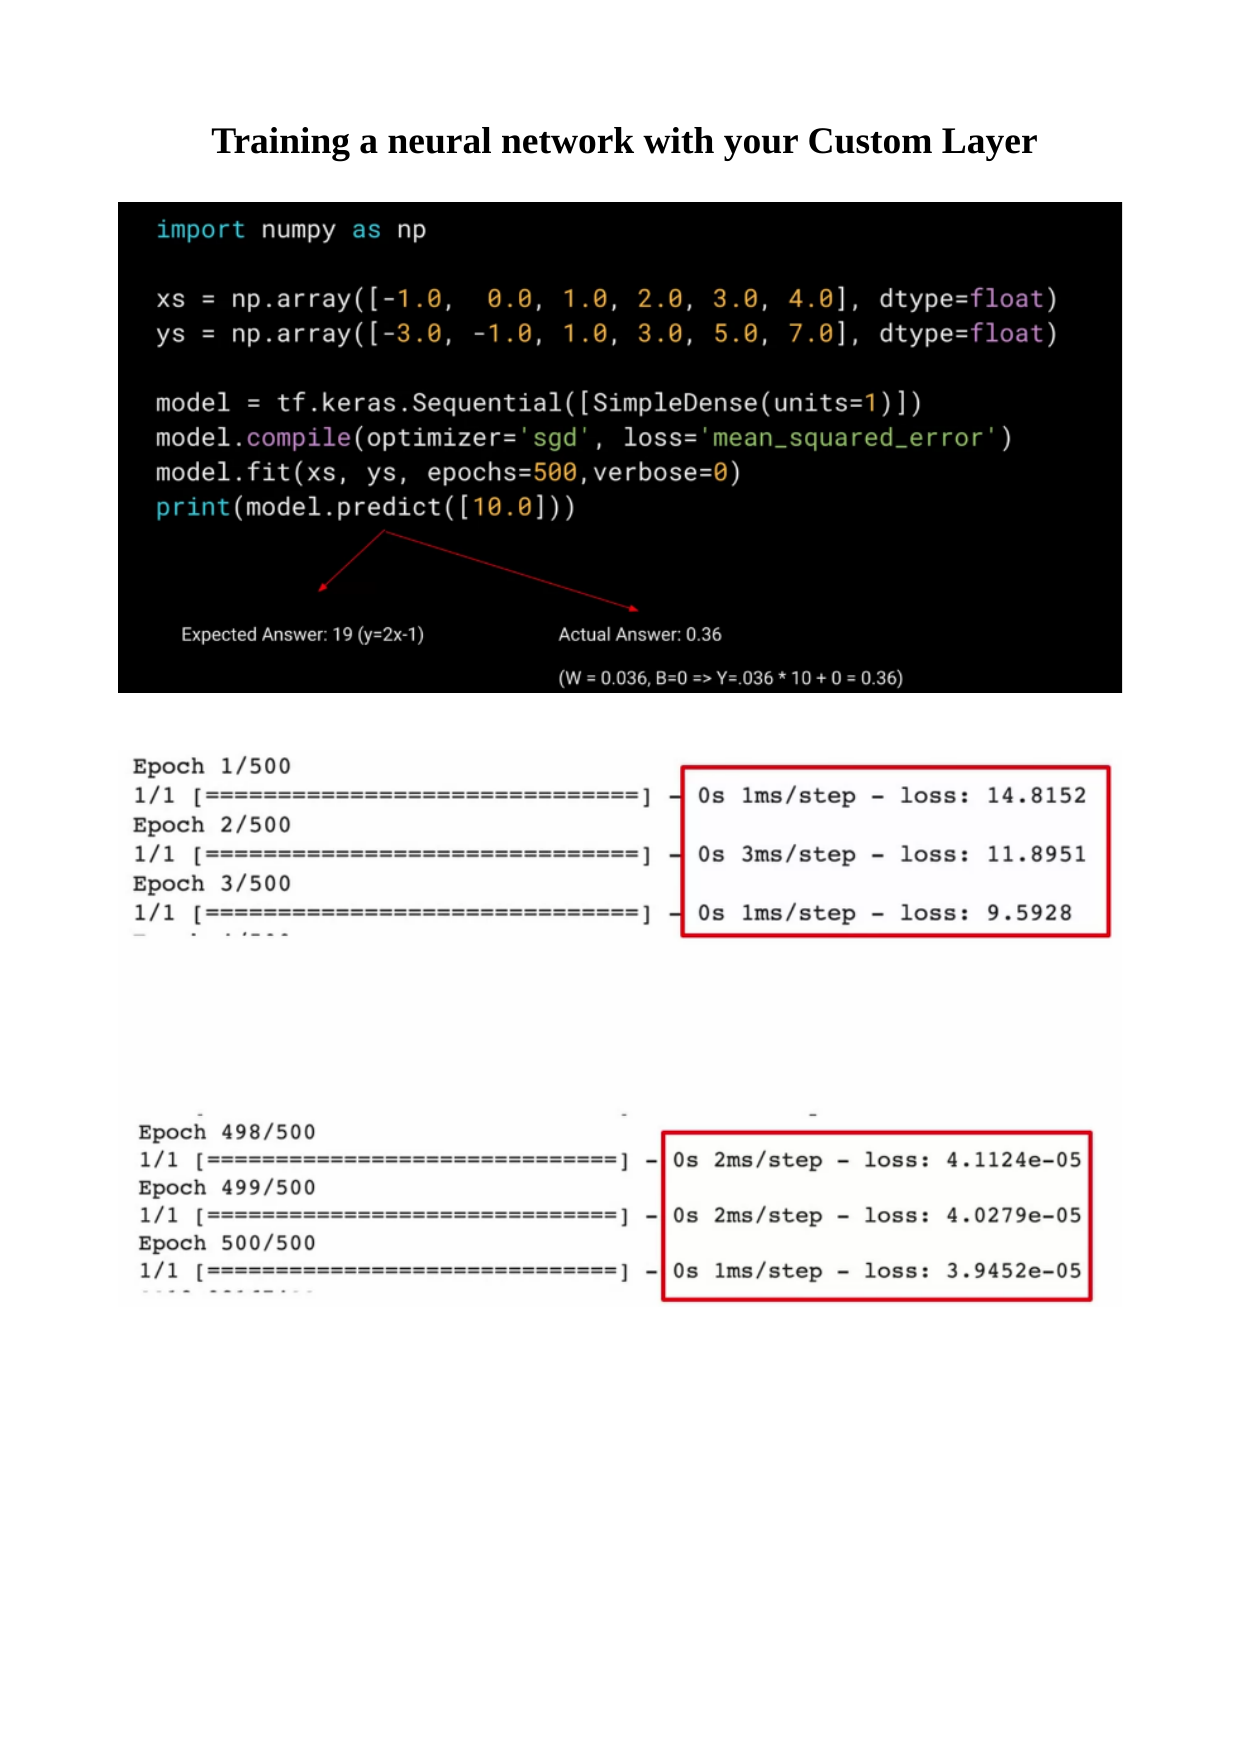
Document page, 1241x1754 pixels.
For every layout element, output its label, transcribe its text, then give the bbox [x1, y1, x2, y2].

picture [118, 750, 1123, 1307]
subtitle Training a neural network with your Custom Layer [118, 118, 1122, 161]
picture [118, 202, 1123, 693]
